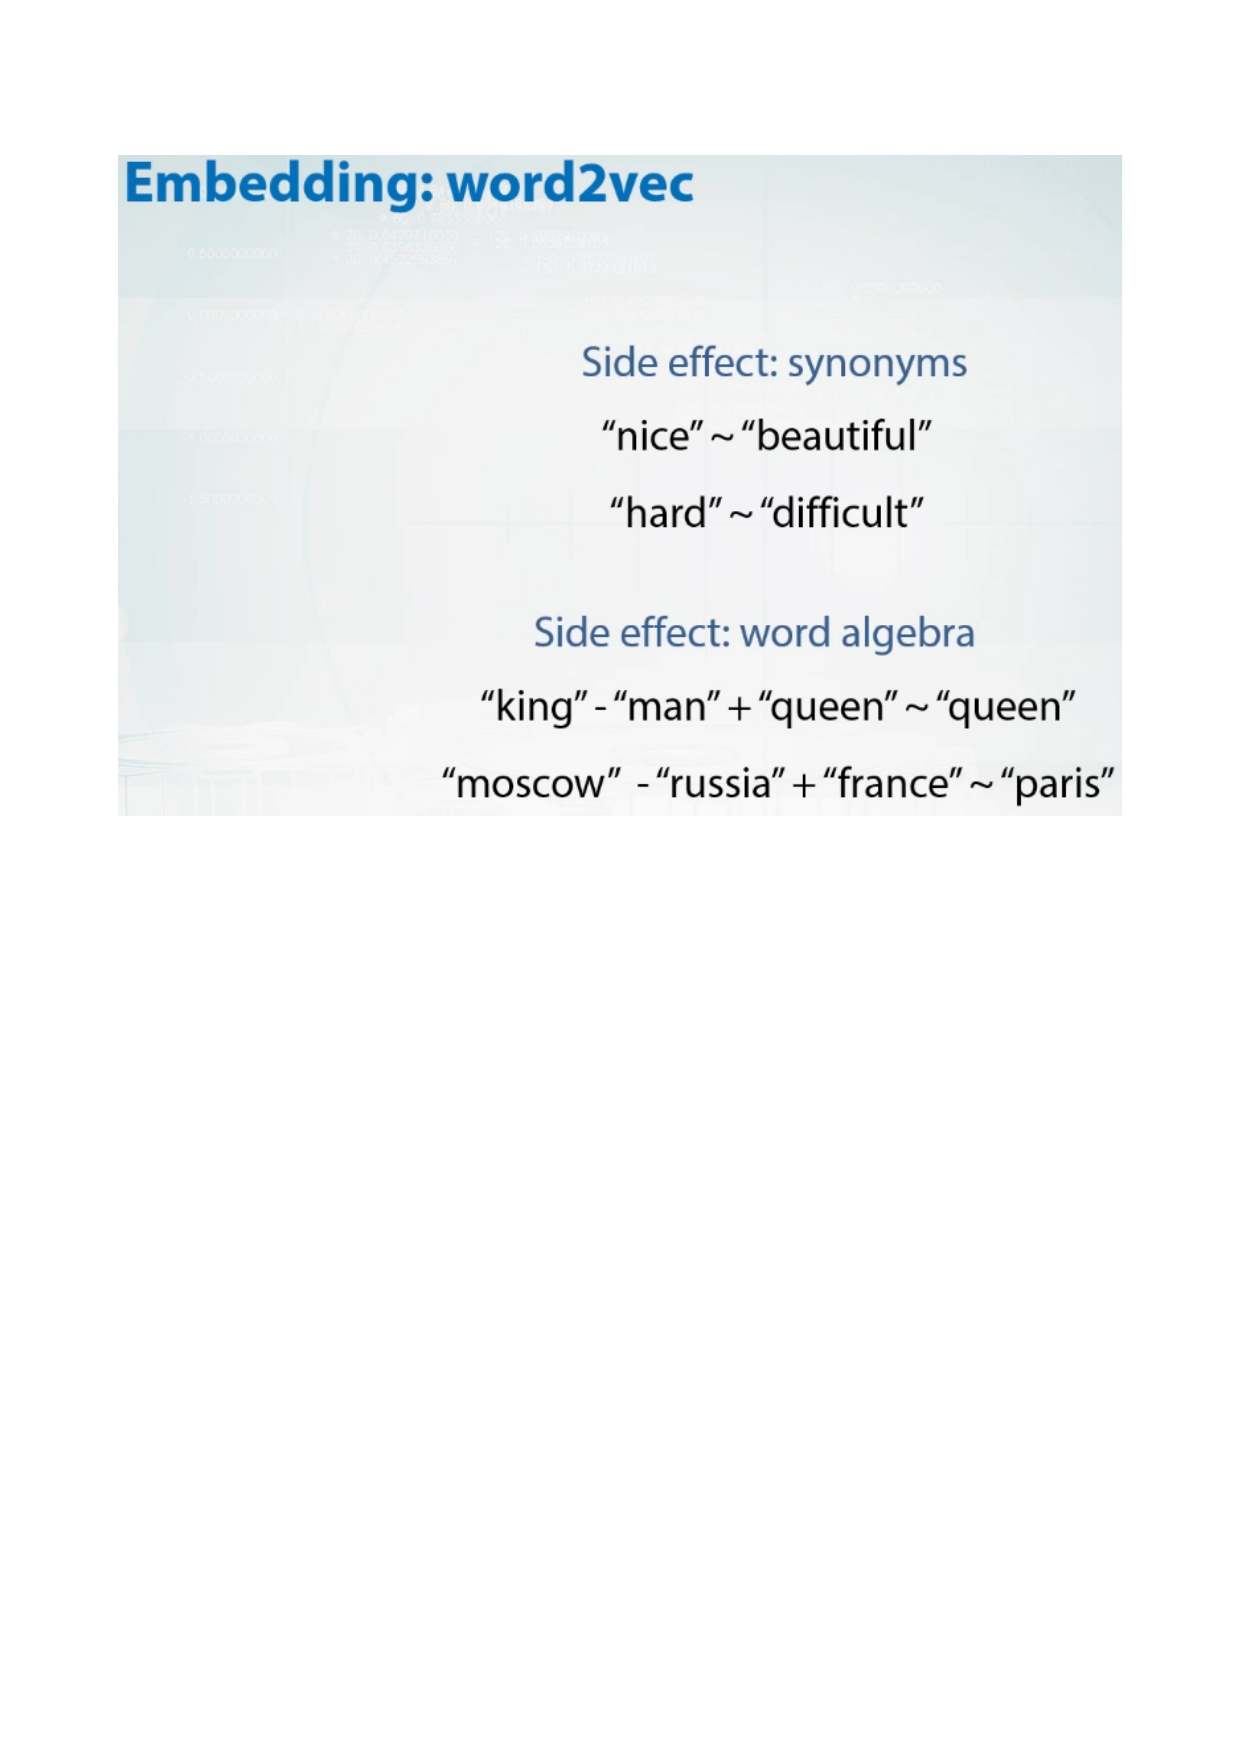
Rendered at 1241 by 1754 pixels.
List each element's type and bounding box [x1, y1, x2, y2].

picture [118, 155, 1123, 816]
